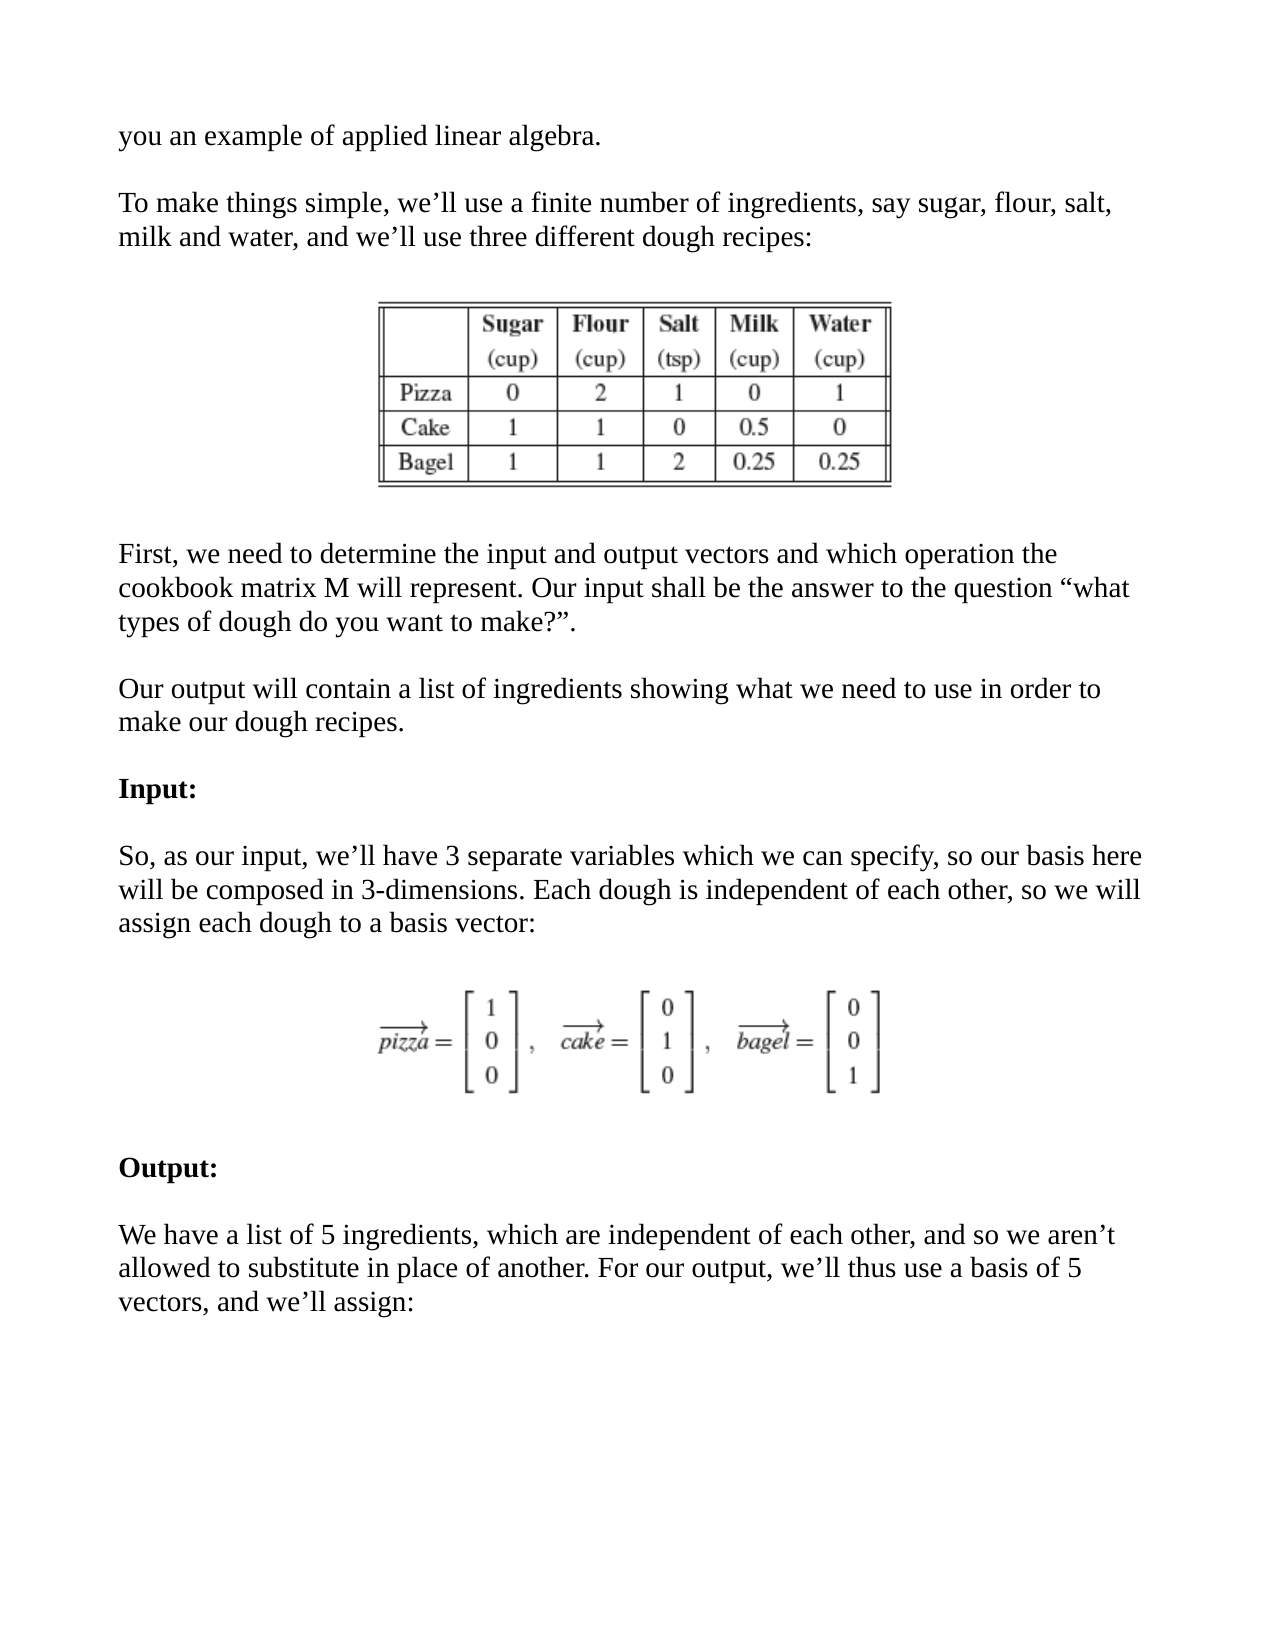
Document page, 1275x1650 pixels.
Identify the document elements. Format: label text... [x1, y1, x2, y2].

text We have a list of 5 ingredients, which are independent of each other, and so we aren’t allowed to substitute in place of another. For our output, we’ll thus use a basis of 5 vectors, and we’ll assign: [118, 1217, 1157, 1318]
text So, as our input, we’ll have 3 separate variables which we can specify, so our basis here will be composed in 3-dimensions. Each dough is independent of each other, so we will assign each dough to a basis vector: [118, 838, 1157, 939]
picture [356, 972, 919, 1117]
text Input: [118, 771, 1157, 805]
text cookbook matrix M will represent. Our input shall be the answer to the question “what types of dough do you want to make?”. [118, 570, 1157, 637]
text milk and water, and we’ll use three different dough recipes: [118, 219, 1157, 252]
text To make things simple, we’ll use a finite number of ingredients, say sugar, flour, salt, [118, 185, 1157, 219]
text you an example of applied linear algebra. [118, 118, 1157, 152]
text Output: [118, 1150, 1157, 1183]
text First, we need to determine the input and output vectors and which operation the [118, 537, 1157, 570]
picture [363, 285, 912, 503]
text Our output will contain a list of ingredients showing what we need to use in order to make our dough recipes. [118, 671, 1157, 738]
